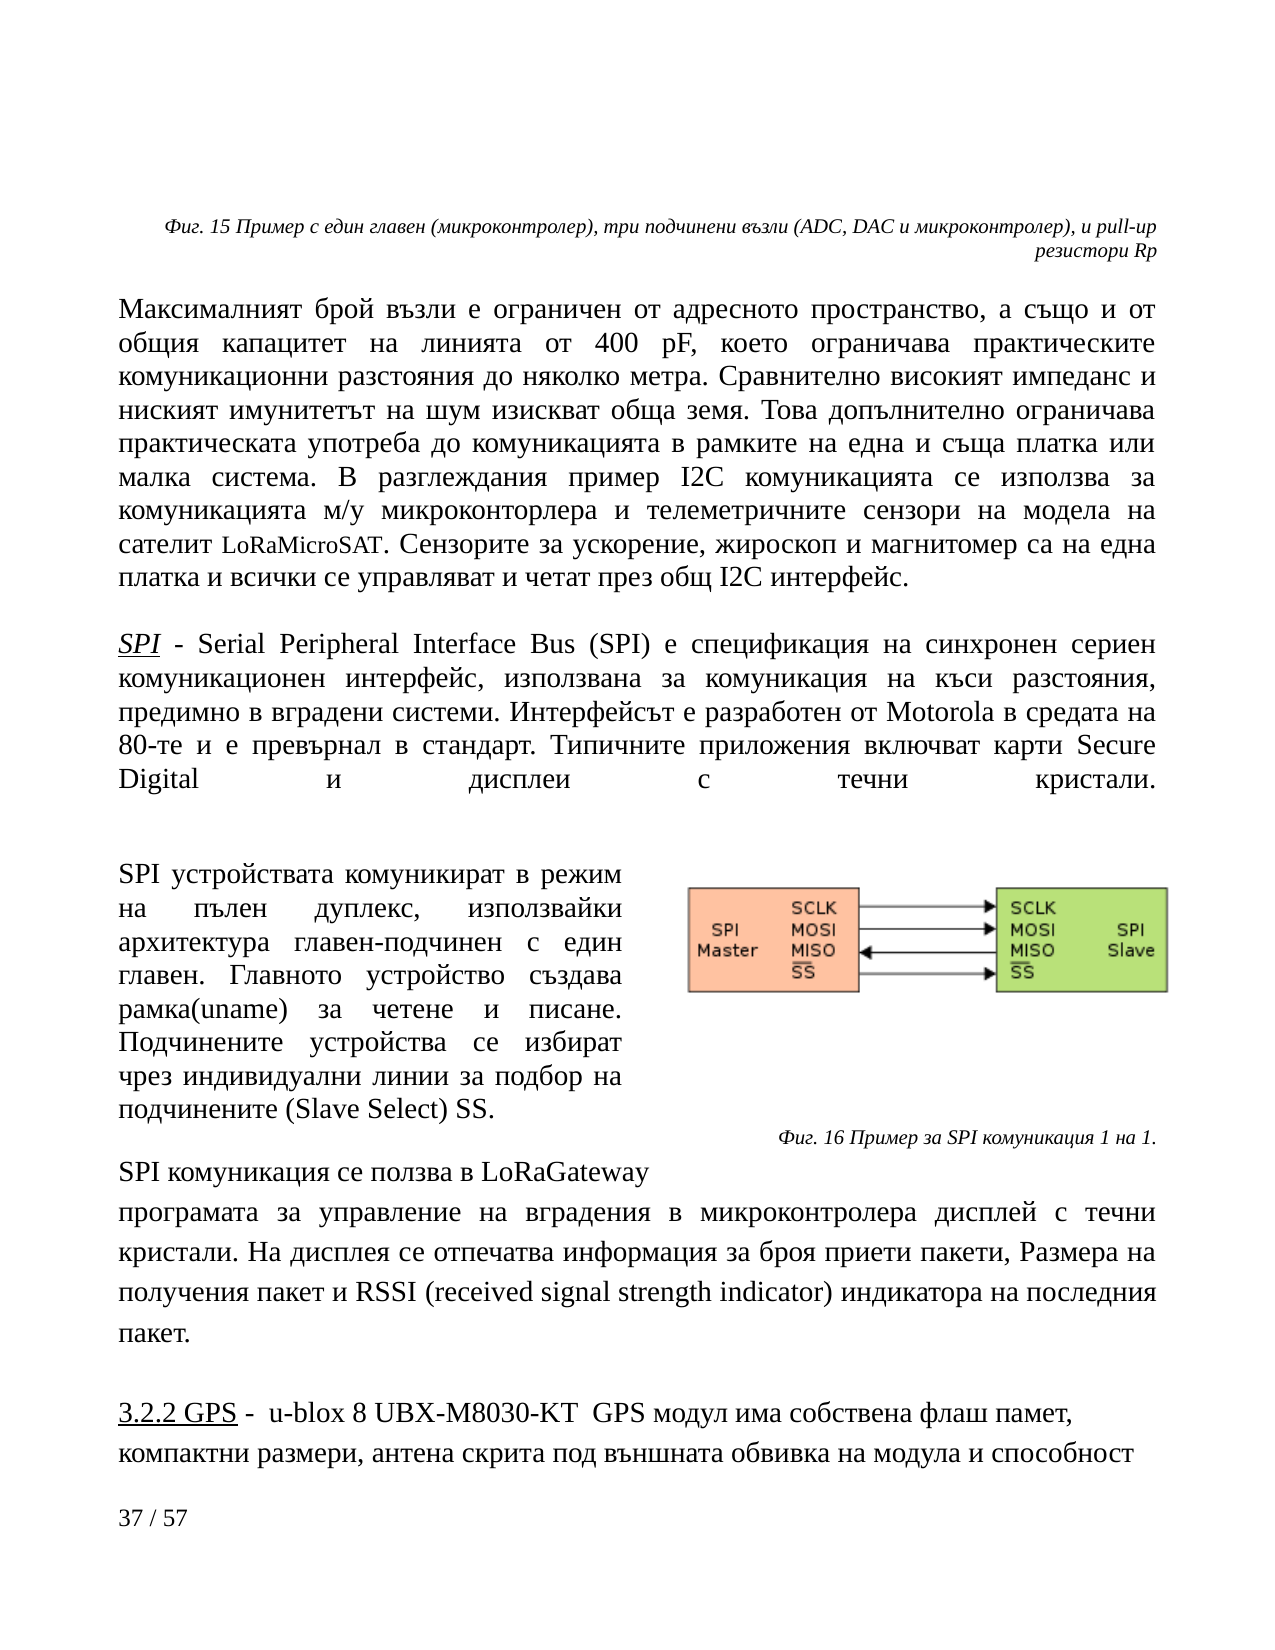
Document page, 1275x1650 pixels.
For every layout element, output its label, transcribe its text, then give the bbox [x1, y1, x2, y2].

text Максималният брой възли е ограничен от адресното пространство, а също и от общия капацитет на линията от 400 pF, което ограничава практическите комуникационни разстояния до няколко метра. Сравнително високият импеданс и ниският имунитетът на шум изискват обща земя. Това допълнително ограничава практическата употреба до комуникацията в рамките на една и съща платка или малка система. В разглеждания пример I2C комуникацията се използва за комуникацията м/у микроконторлера и телеметричните сензори на модела на сателит LoRaMicroSAT. Сензорите за ускорение, жироскоп и магнитомер са на една платка и всички се управляват и четат през общ I2C интерфейс. [118, 291, 1157, 593]
picture [658, 861, 1206, 1032]
text Фиг. 16 Пример за SPI комуникация 1 на 1. [118, 1125, 1157, 1149]
text Фиг. 15 Пример с един главен (микроконтролер), три подчинени възли (ADC, DAC и микроконтролер), и pull-up резистори Rp [118, 214, 1157, 262]
text SPI - Serial Peripheral Interface Bus (SPI) е спецификация на синхронен сериен комуникационен интерфейс, използвана за комуникация на къси разстояния, предимно в вградени системи. Интерфейсът е разработен от Motorola в средата на 80-те и е превърнал в стандарт. Типичните приложения включват карти Secure Digital и дисплеи с течни кристали. [118, 627, 1157, 857]
text програмата за управление на вградения в микроконтролера дисплей с течни кристали. На дисплея се отпечатва информация за броя приети пакети, Размера на получения пакет и RSSI (received signal strength indicator) индикатора на последния пакет. [118, 1194, 1157, 1348]
text SPI комуникация се ползва в LoRaGateway [118, 1154, 1157, 1187]
text 3.2.2 GPS - u-blox 8 UBX-M8030-KT GPS модул има собствена флаш памет, компактни размери, антена скрита под външната обвивка на модула и способност [118, 1395, 1157, 1469]
text SPI устройствата комуникират в режим на пълен дуплекс, използвайки архитектура главен-подчинен с един главен. Главното устройство създава рамка(uname) за четене и писане. Подчинените устройства се избират чрез индивидуални линии за подбор на подчинените (Slave Select) SS. [118, 857, 623, 1125]
